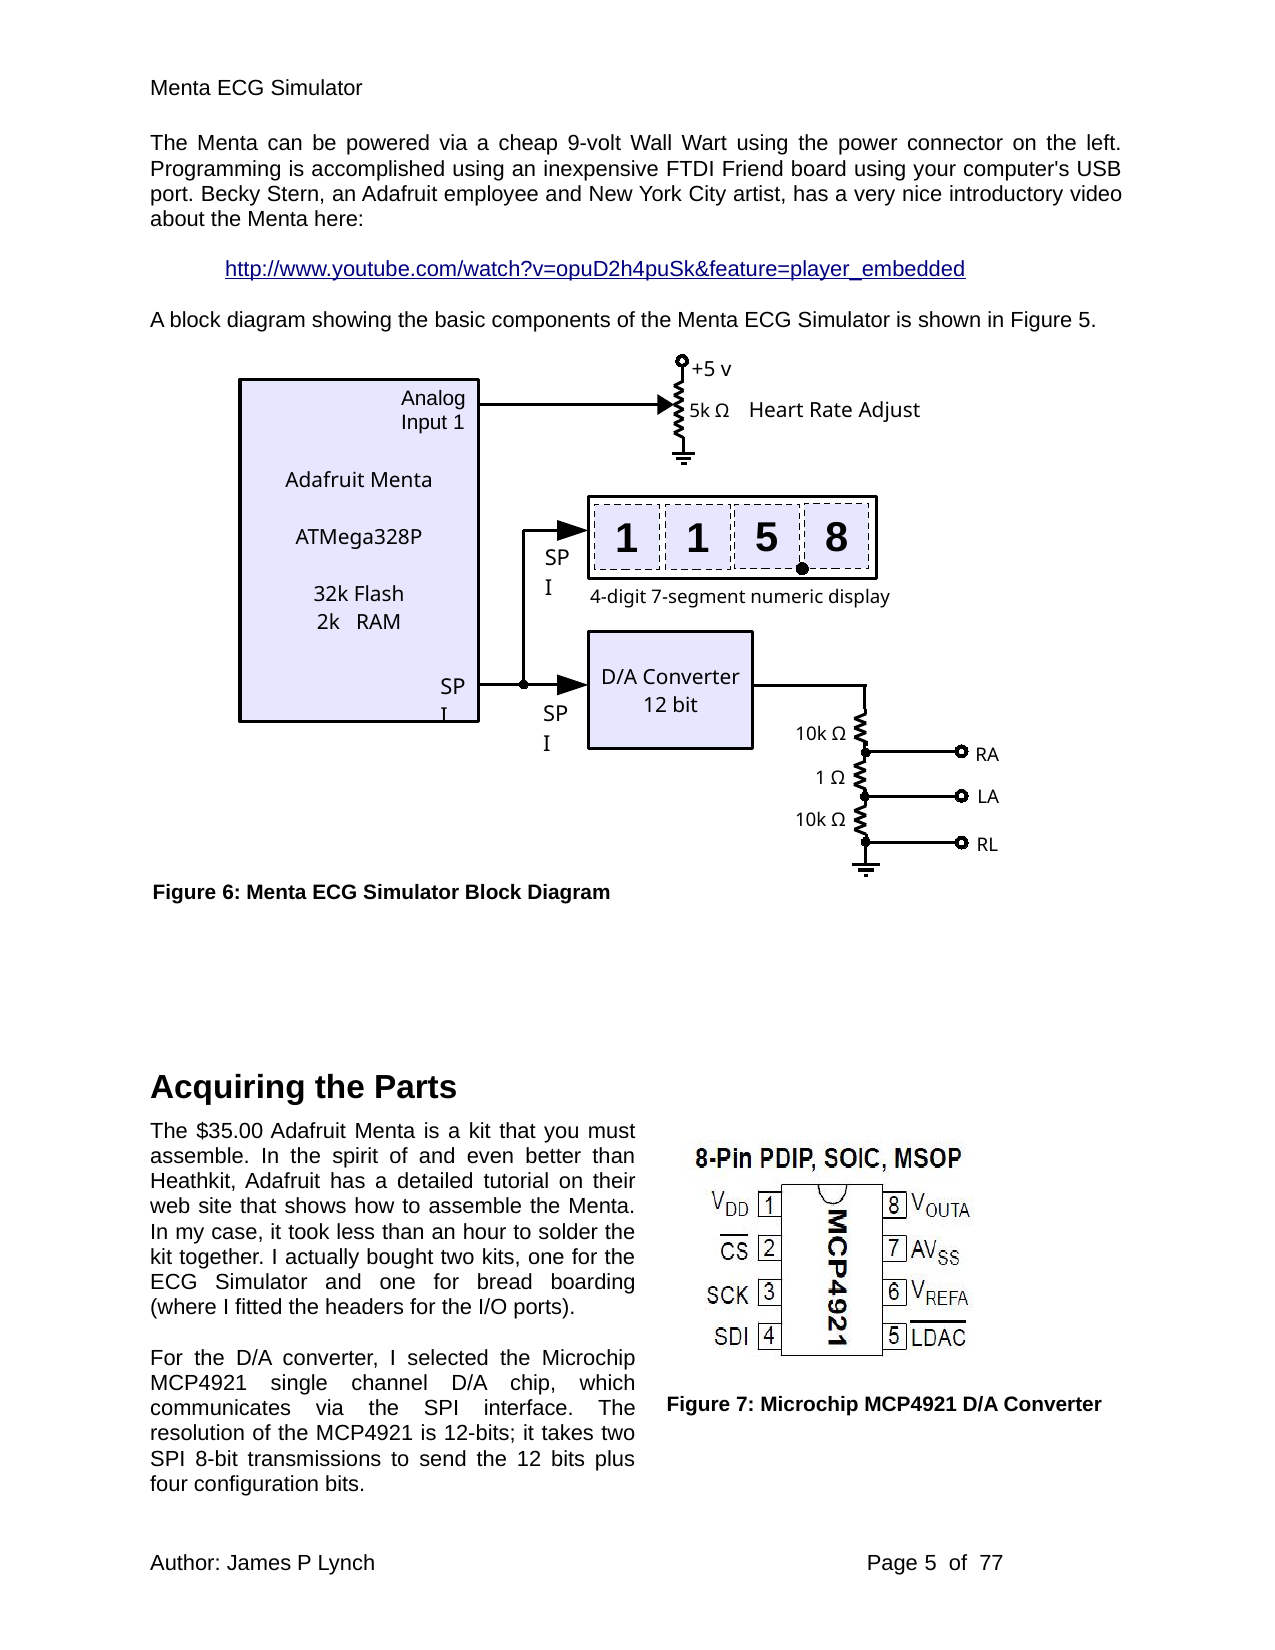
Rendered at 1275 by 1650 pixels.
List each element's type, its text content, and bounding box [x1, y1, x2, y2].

text [666, 1416, 1117, 1474]
text For the D/A converter, I selected the Microchip MCP4921 single channel D/A chip, which communicates via the SPI interface. The resolution of the MCP4921 is 12-bits; it takes two SPI 8-bit transmissions to send the 12 bits plus four configuration bits. [150, 1344, 1124, 1496]
picture [666, 1122, 1032, 1393]
subtitle Acquiring the Parts [150, 1067, 1124, 1105]
text The Menta can be powered via a cheap 9-volt Wall Wart using the power connector on the left. Programming is accomplished using an inexpensive FTDI Friend board using your computer's USB port. Becky Stern, an Adafruit employee and New York City artist, has a very nice introductory video about the Menta here: [150, 130, 1124, 231]
text A block diagram showing the basic components of the Menta ECG Simulator is shown in Figure 5. [150, 307, 1124, 332]
text Figure 7: Microchip MCP4921 D/A Converter [666, 1135, 1117, 1416]
text Figure 6: Menta ECG Simulator Block Diagram [152, 879, 1118, 903]
text The $35.00 Adafruit Menta is a kit that you must assemble. In the spirit of and even better than Heathkit, Adafruit has a detailed tutorial on their web site that shows how to assemble the Menta. In my case, it took less than an hour to solder the kit together. I actually bought two kits, one for the ECG Simulator and one for bread boarding (where I fitted the headers for the I/O ports). [150, 1118, 1124, 1319]
text http://www.youtube.com/watch?v=opuD2h4puSk&feature=player_embedded [225, 256, 1124, 281]
